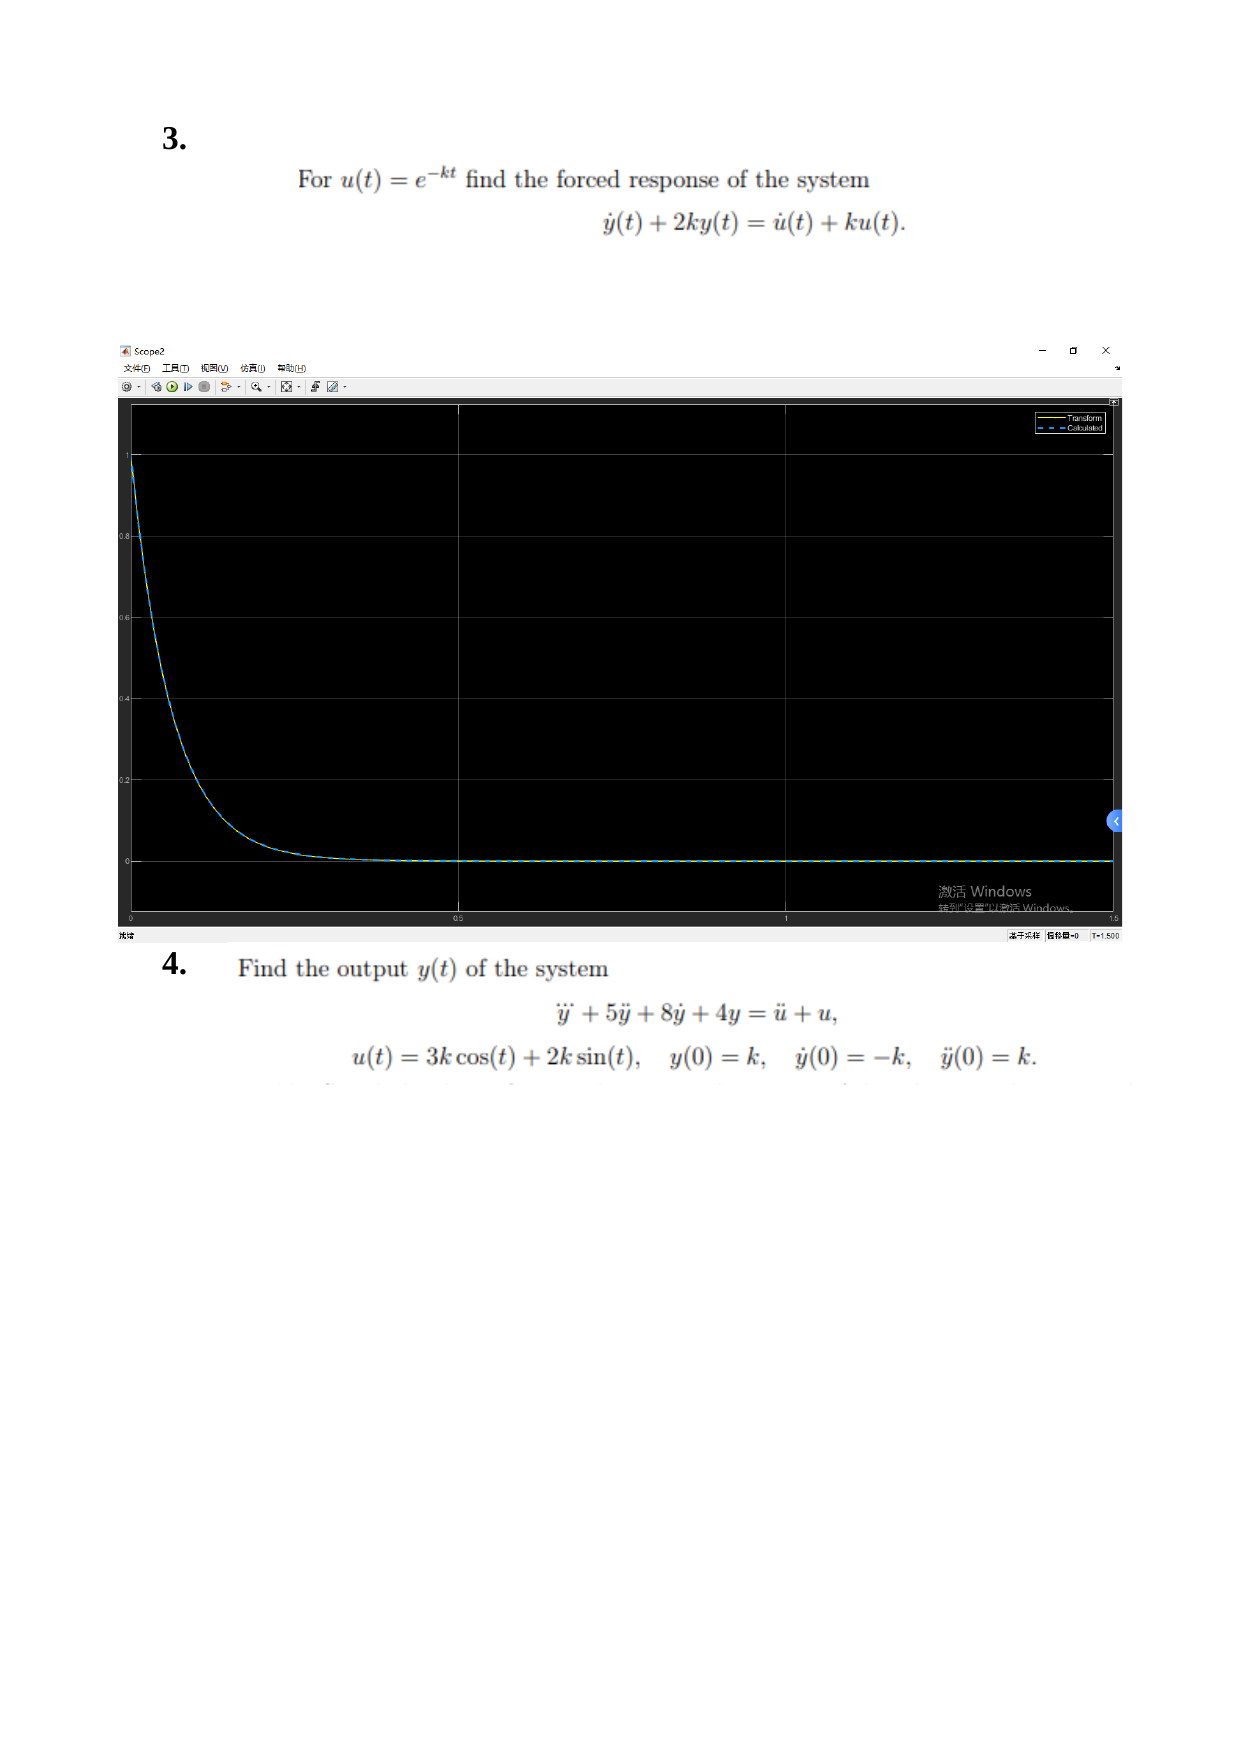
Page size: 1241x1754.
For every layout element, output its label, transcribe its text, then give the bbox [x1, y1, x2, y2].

text 3. [118, 118, 1122, 156]
picture [299, 156, 942, 249]
text 4. [118, 943, 227, 981]
picture [118, 343, 1157, 1085]
